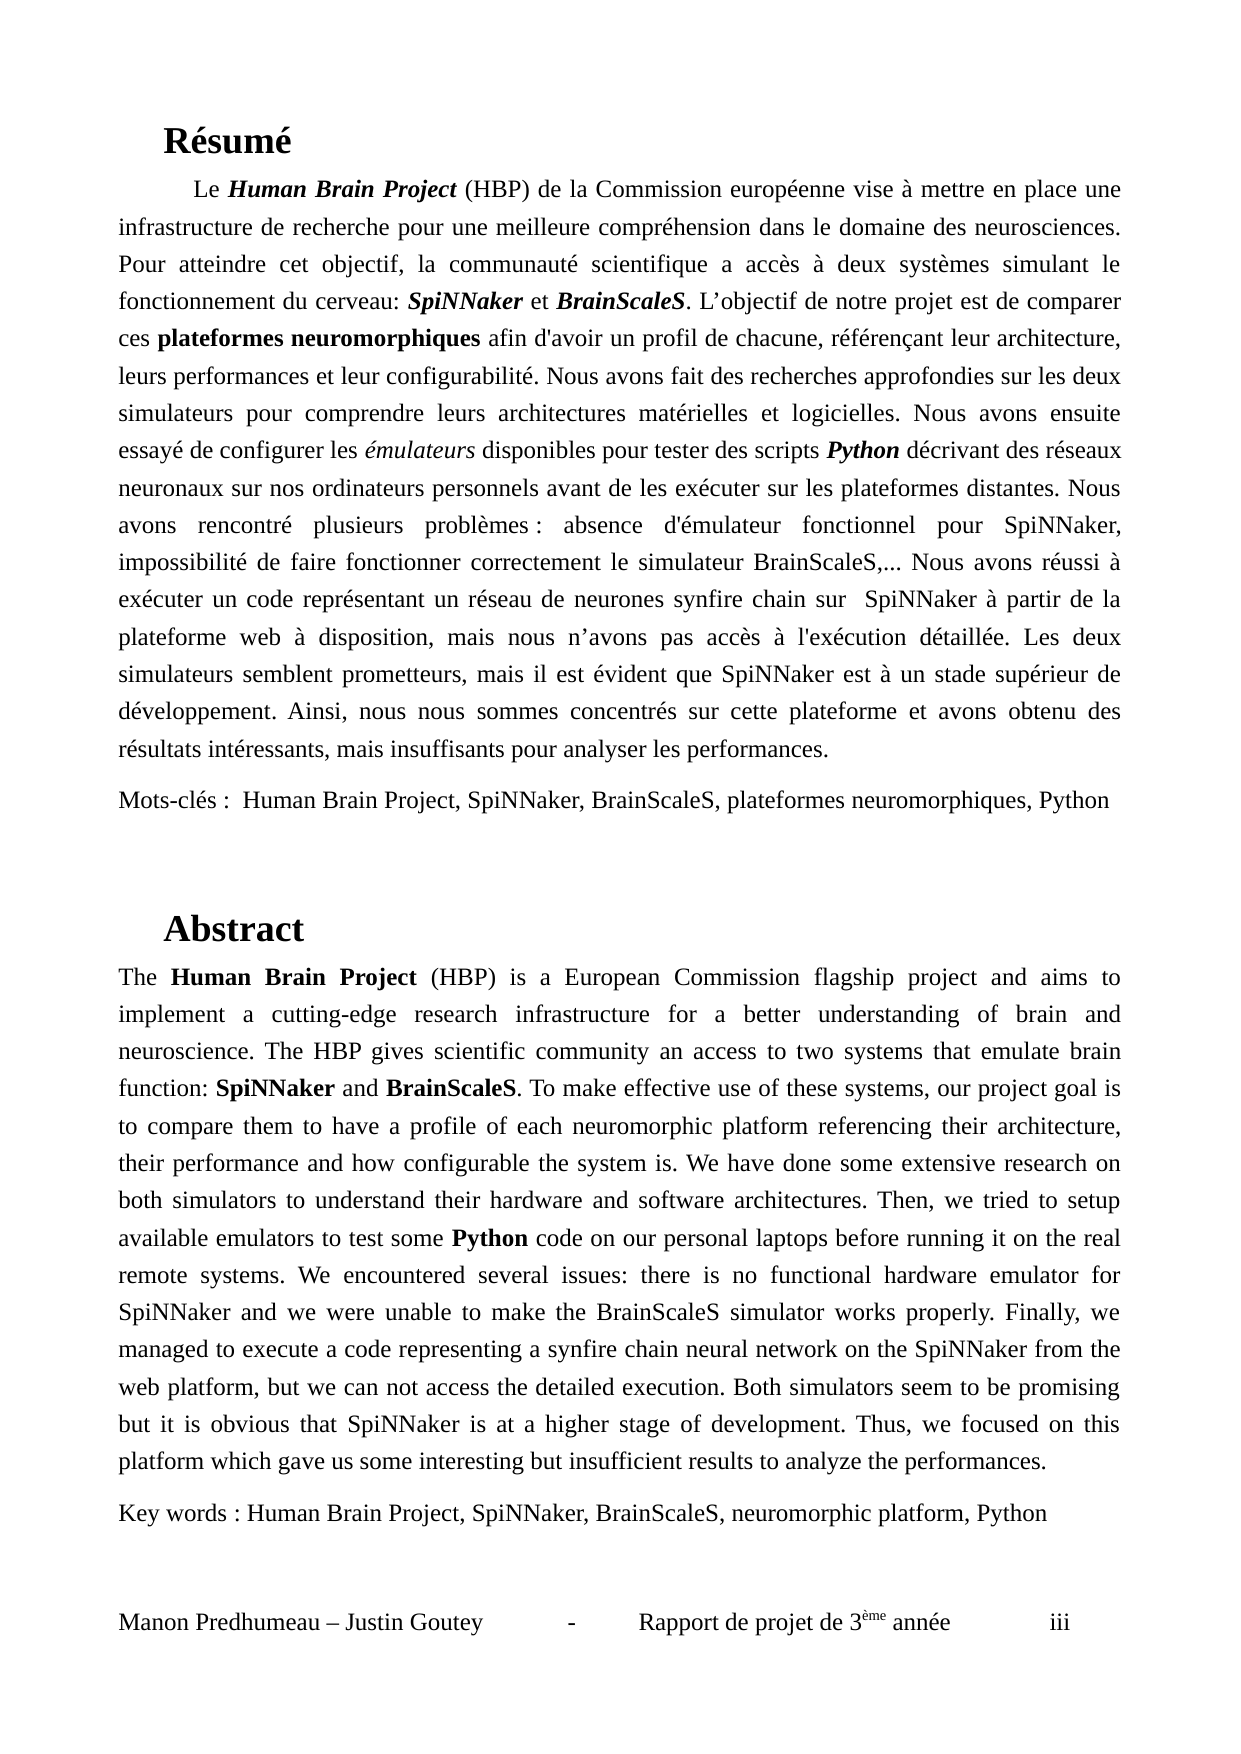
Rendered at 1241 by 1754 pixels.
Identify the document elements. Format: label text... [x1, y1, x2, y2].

text Key words : Human Brain Project, SpiNNaker, BrainScaleS, neuromorphic platform, Python [118, 1498, 1122, 1527]
subtitle Résumé [118, 118, 1122, 162]
text The Human Brain Project (HBP) is a European Commission flagship project and aims to implement a cutting-edge research infrastructure for a better understanding of brain and neuroscience. The HBP gives scientific community an access to two systems that emulate brain function: SpiNNaker and BrainScaleS. To make effective use of these systems, our project goal is to compare them to have a profile of each neuromorphic platform referencing their architecture, their performance and how configurable the system is. We have done some extensive research on both simulators to understand their hardware and software architectures. Then, we tried to setup available emulators to test some Python code on our personal laptops before running it on the real remote systems. We encountered several issues: there is no functional hardware emulator for SpiNNaker and we were unable to make the BrainScaleS simulator works properly. Finally, we managed to execute a code representing a synfire chain neural network on the SpiNNaker from the web platform, but we can not access the detailed execution. Both simulators seem to be promising but it is obvious that SpiNNaker is at a higher stage of development. Thus, we focused on this platform which gave us some interesting but insufficient results to analyze the performances. [118, 962, 1122, 1475]
subtitle Abstract [118, 906, 1122, 949]
text Mots-clés : Human Brain Project, SpiNNaker, BrainScaleS, plateformes neuromorphiques, Python [118, 786, 1122, 814]
text Le Human Brain Project (HBP) de la Commission européenne vise à mettre en place une infrastructure de recherche pour une meilleure compréhension dans le domaine des neurosciences. Pour atteindre cet objectif, la communauté scientifique a accès à deux systèmes simulant le fonctionnement du cerveau: SpiNNaker et BrainScaleS. L’objectif de notre projet est de comparer ces plateformes neuromorphiques afin d'avoir un profil de chacune, référençant leur architecture, leurs performances et leur configurabilité. Nous avons fait des recherches approfondies sur les deux simulateurs pour comprendre leurs architectures matérielles et logicielles. Nous avons ensuite essayé de configurer les émulateurs disponibles pour tester des scripts Python décrivant des réseaux neuronaux sur nos ordinateurs personnels avant de les exécuter sur les plateformes distantes. Nous avons rencontré plusieurs problèmes : absence d'émulateur fonctionnel pour SpiNNaker, impossibilité de faire fonctionner correctement le simulateur BrainScaleS,... Nous avons réussi à exécuter un code représentant un réseau de neurones synfire chain sur SpiNNaker à partir de la plateforme web à disposition, mais nous n’avons pas accès à l'exécution détaillée. Les deux simulateurs semblent prometteurs, mais il est évident que SpiNNaker est à un stade supérieur de développement. Ainsi, nous nous sommes concentrés sur cette plateforme et avons obtenu des résultats intéressants, mais insuffisants pour analyser les performances. [118, 174, 1122, 762]
